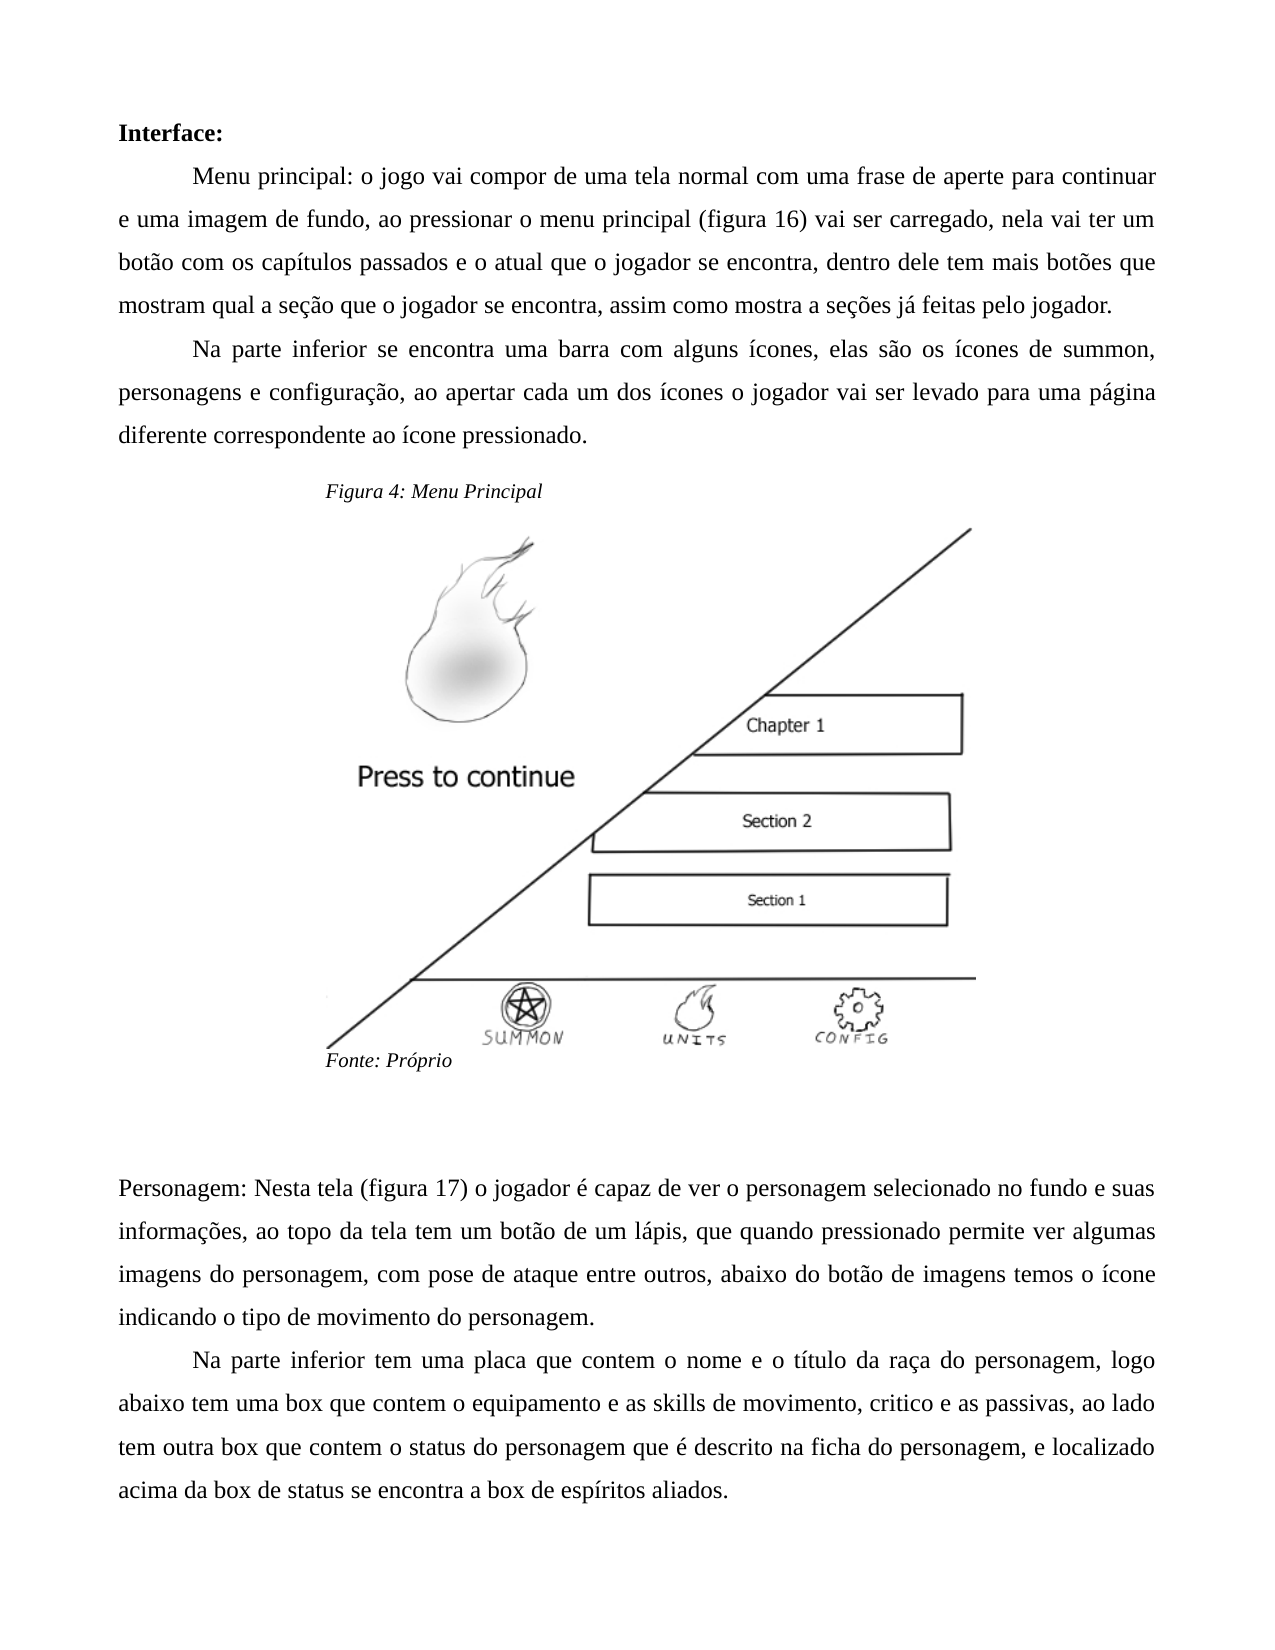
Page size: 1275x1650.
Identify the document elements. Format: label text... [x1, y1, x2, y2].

text Personagem: Nesta tela (figura 17) o jogador é capaz de ver o personagem selecionado no fundo e suas informações, ao topo da tela tem um botão de um lápis, que quando pressionado permite ver algumas imagens do personagem, com pose de ataque entre outros, abaixo do botão de imagens temos o ícone indicando o tipo de movimento do personagem. [118, 1173, 1157, 1331]
text Fonte: Próprio [325, 1049, 976, 1072]
text Na parte inferior tem uma placa que contem o nome e o título da raça do personagem, logo abaixo tem uma box que contem o equipamento e as skills de movimento, critico e as passivas, ao lado tem outra box que contem o status do personagem que é descrito na ficha do personagem, e localizado acima da box de status se encontra a box de espíritos aliados. [118, 1345, 1157, 1503]
picture [325, 527, 976, 1049]
text Interface: [118, 118, 1157, 147]
text Na parte inferior se encontra uma barra com alguns ícones, elas são os ícones de summon, personagens e configuração, ao apertar cada um dos ícones o jogador vai ser levado para uma página diferente correspondente ao ícone pressionado. [118, 334, 1157, 449]
text Menu principal: o jogo vai compor de uma tela normal com uma frase de aperte para continuar e uma imagem de fundo, ao pressionar o menu principal (figura 16) vai ser carregado, nela vai ter um botão com os capítulos passados e o atual que o jogador se encontra, dentro dele tem mais botões que mostram qual a seção que o jogador se encontra, assim como mostra a seções já feitas pelo jogador. [118, 161, 1157, 319]
text Figura 2: Menu Principal [325, 479, 976, 503]
